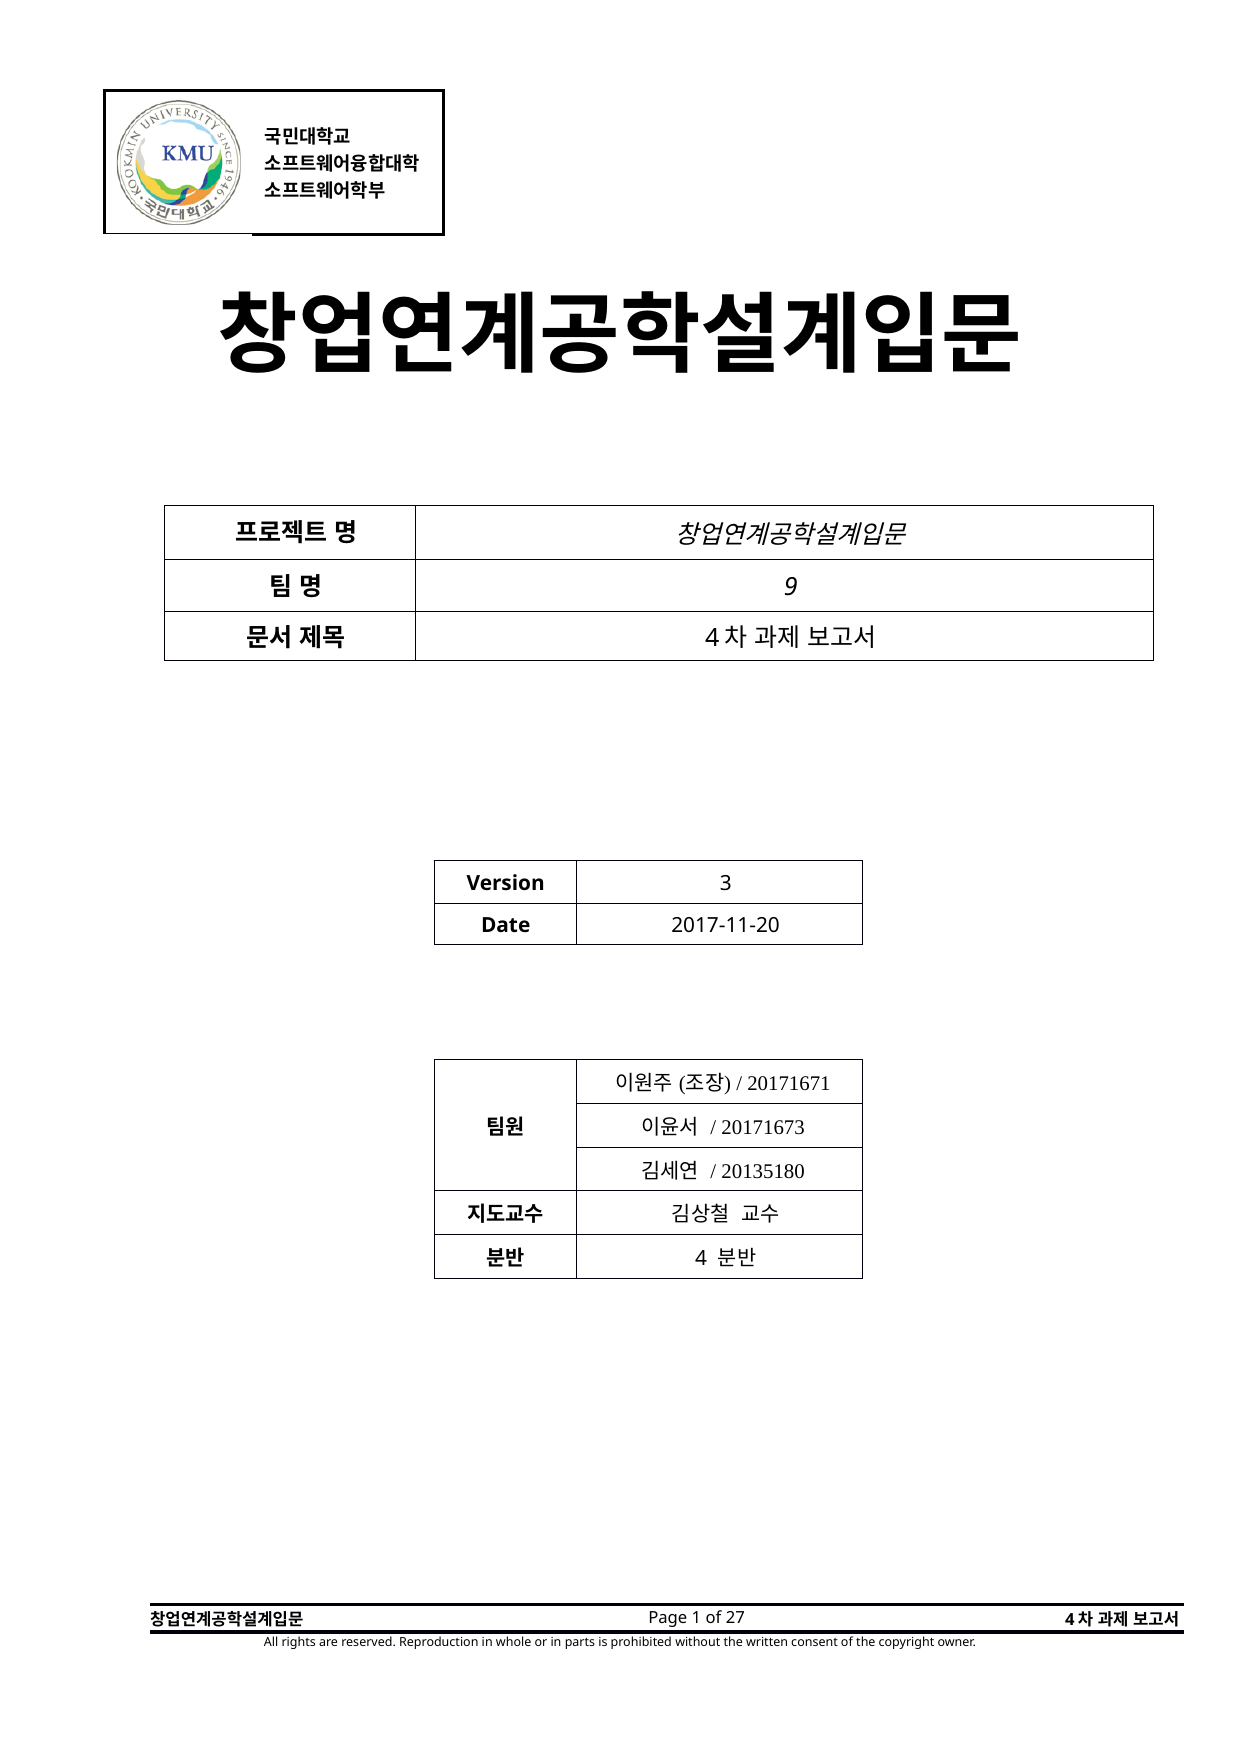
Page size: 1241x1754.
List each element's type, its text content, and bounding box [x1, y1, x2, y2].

table_cell 팀 명 [165, 560, 415, 611]
table_header 프로젝트 명 [165, 506, 415, 559]
table_cell 9 [416, 560, 1153, 611]
table_cell 이윤서 / 20171673 [577, 1104, 862, 1147]
text 창업연계공학설계입문 [150, 264, 1090, 391]
table_cell 문서 제목 [165, 612, 415, 660]
table_cell Date [435, 904, 576, 944]
table_cell 2017-11-20 [577, 904, 862, 944]
table_cell 4차 과제 보고서 [416, 612, 1153, 660]
table_cell 김상철 교수 [577, 1191, 862, 1234]
table_header 이원주 (조장) / 20171671 [577, 1060, 862, 1103]
table_header 팀원 [435, 1060, 576, 1190]
table_cell 4 분반 [577, 1235, 862, 1278]
table_cell 김세연 / 20135180 [577, 1148, 862, 1190]
table_header 3 [577, 861, 862, 902]
table_header 창업연계공학설계입문 [416, 506, 1153, 559]
table_header Version [435, 861, 576, 902]
table_cell 분반 [435, 1235, 576, 1278]
table_cell 지도교수 [435, 1191, 576, 1234]
